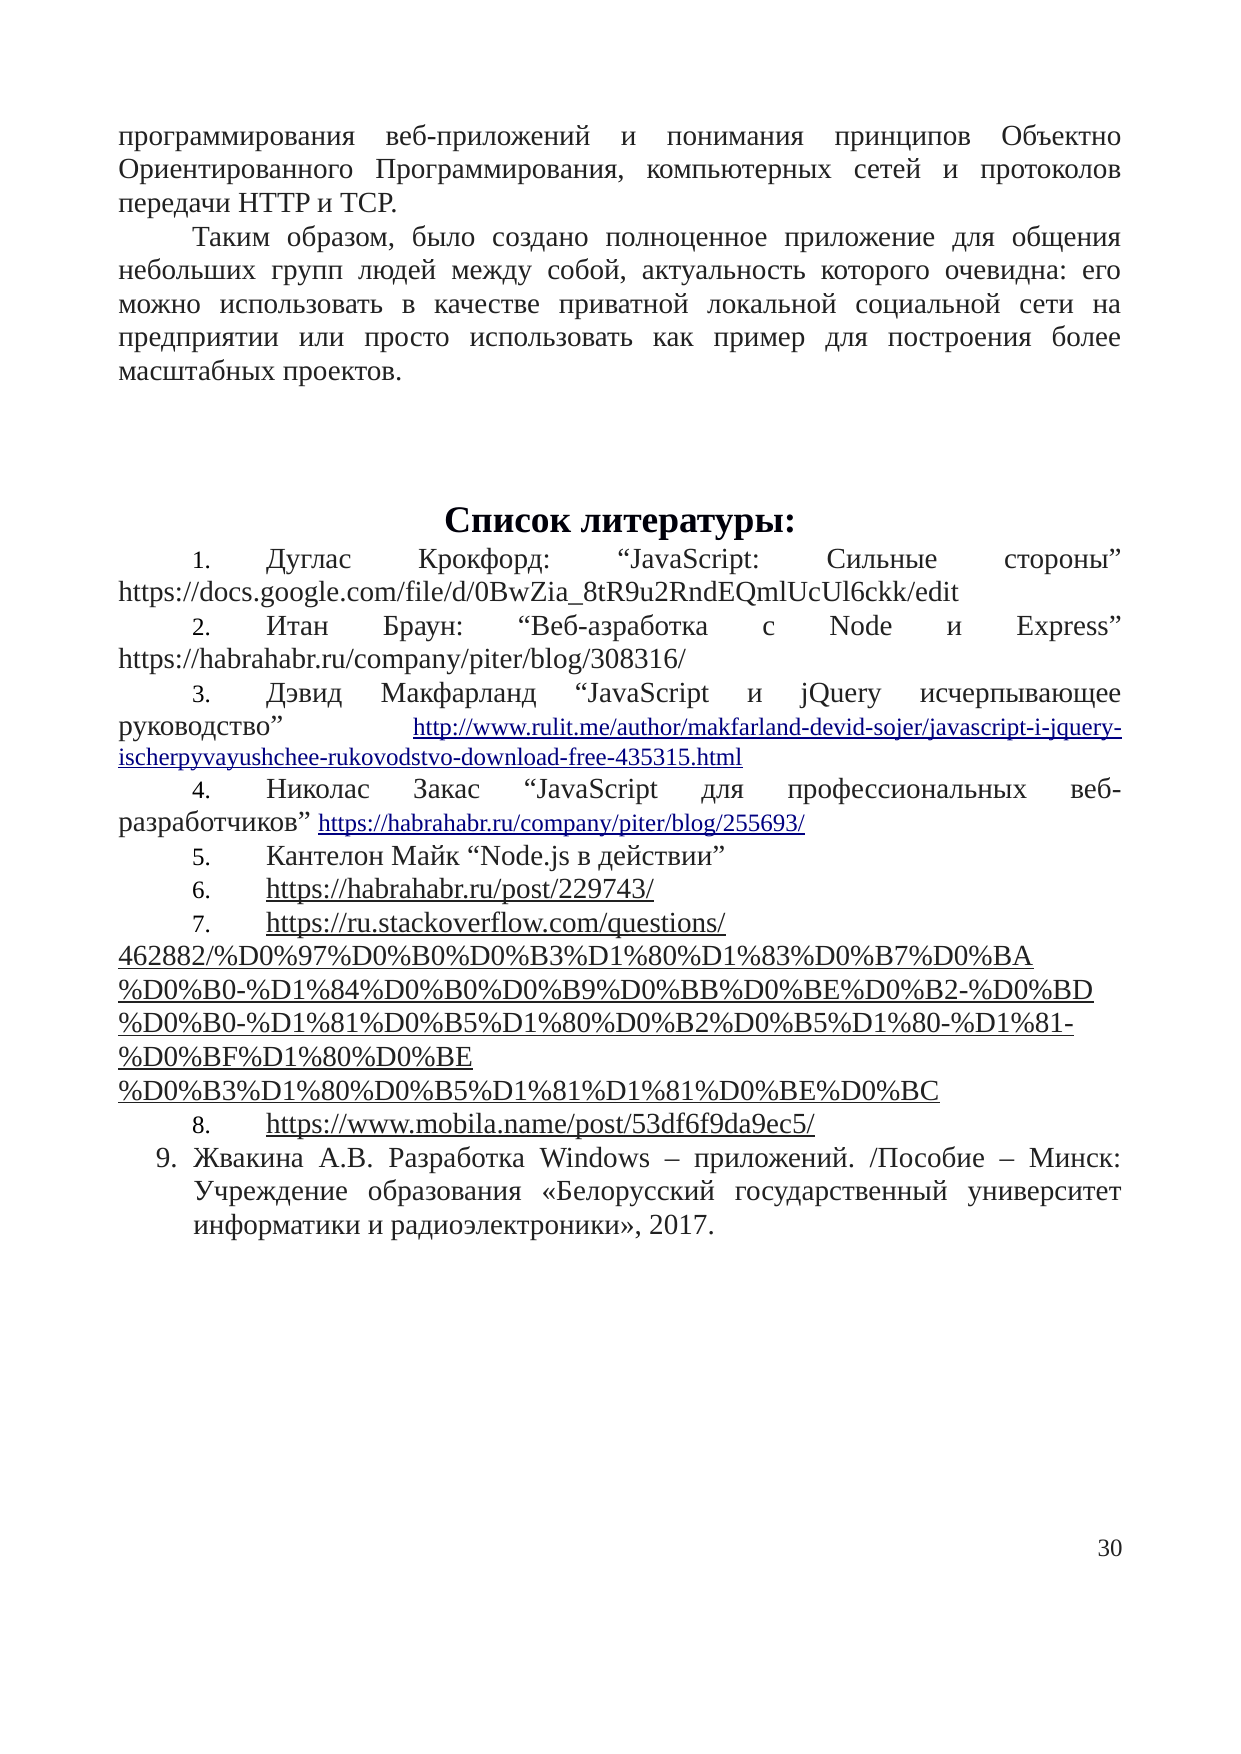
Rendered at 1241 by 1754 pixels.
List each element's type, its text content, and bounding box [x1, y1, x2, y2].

text Таким образом, было создано полноценное приложение для общения небольших групп людей между собой, актуальность которого очевидна: его можно использовать в качестве приватной локальной социальной сети на предприятии или просто использовать как пример для построения более масштабных проектов. [118, 219, 1122, 386]
list Жвакина А.В. Разработка Windows – приложений. /Пособие – Минск: Учреждение образования «Белорусский государственный университет информатики и радиоэлектроники», 2017. [156, 1140, 1122, 1240]
list Кантелон Майк “Node.js в действии” [118, 838, 1122, 871]
text программирования веб-приложений и понимания принципов Объектно Ориентированного Программирования, компьютерных сетей и протоколов передачи HTTP и TCP. [118, 118, 1122, 219]
list Дуглас Крокфорд: “JavaScript: Сильные стороны” https://docs.google.com/file/d/0BwZia_8tR9u2RndEQmlUcUl6ckk/edit [118, 541, 1122, 608]
list Николас Закас “JavaScript для профессиональных веб- разработчиков” https://habrahabr.ru/company/piter/blog/255693/ [118, 771, 1122, 838]
text 30 [118, 1533, 1122, 1561]
list https://ru.stackoverflow.com/questions/462882/%D0%97%D0%B0%D0%B3%D1%80%D1%83%D0%B7%D0%BA%D0%B0-%D1%84%D0%B0%D0%B9%D0%BB%D0%BE%D0%B2-%D0%BD%D0%B0-%D1%81%D0%B5%D1%80%D0%B2%D0%B5%D1%80-%D1%81-%D0%BF%D1%80%D0%BE%D0%B3%D1%80%D0%B5%D1%81%D1%81%D0%BE%D0%BC [118, 905, 1122, 1106]
list Дэвид Макфарланд “JavaScript и jQuery исчерпывающее руководство” http://www.rulit.me/author/makfarland-devid-sojer/javascript-i-jquery-ischerpyvayushchee-rukovodstvo-download-free-435315.html [118, 675, 1122, 771]
list Итан Браун: “Веб-азработка с Node и Express” https://habrahabr.ru/company/piter/blog/308316/ [118, 608, 1122, 675]
list https://www.mobila.name/post/53df6f9da9ec5/ [118, 1106, 1122, 1140]
list https://habrahabr.ru/post/229743/ [118, 871, 1122, 905]
subtitle Список литературы: [118, 498, 1122, 541]
